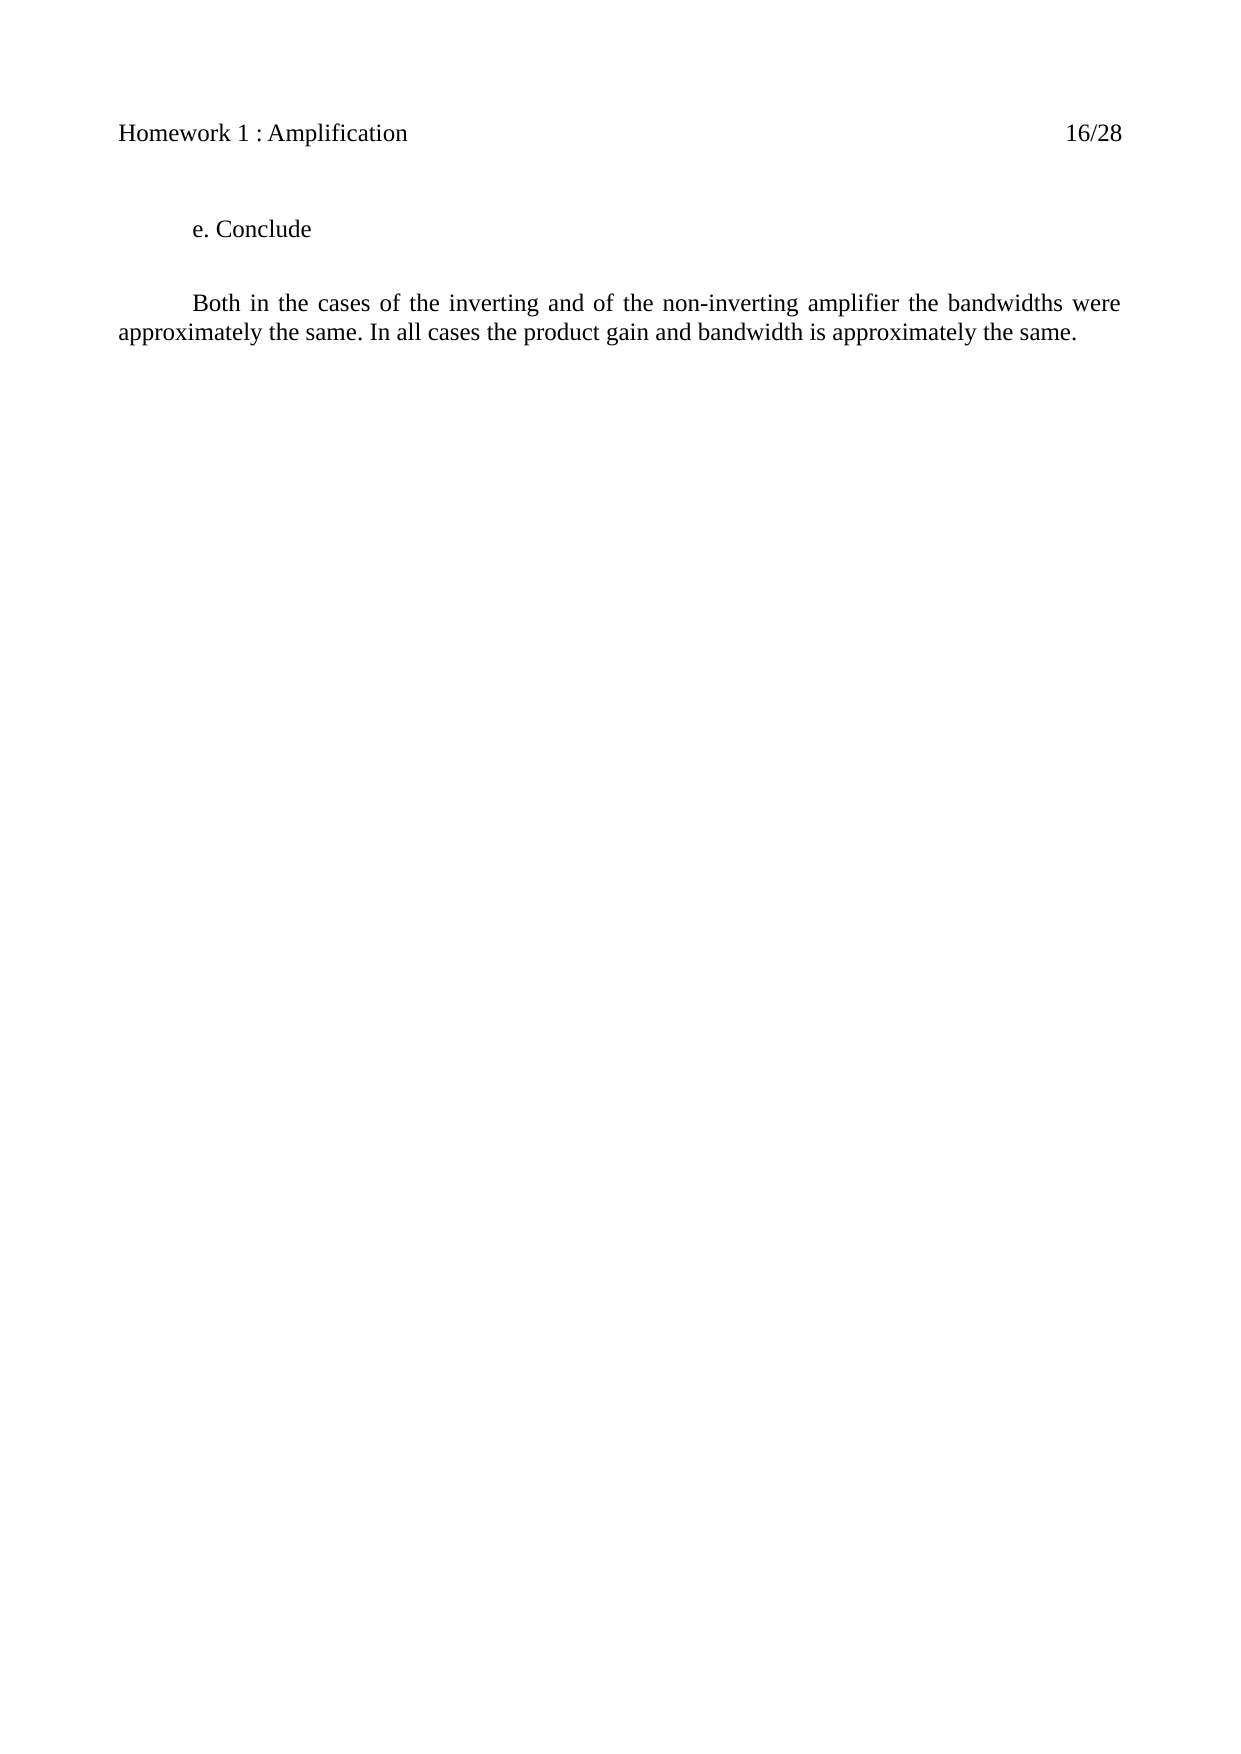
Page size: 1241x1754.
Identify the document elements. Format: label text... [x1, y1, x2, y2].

text e. Conclude [118, 214, 1122, 242]
text Both in the cases of the inverting and of the non-inverting amplifier the bandwidths were approximately the same. In all cases the product gain and bandwidth is approximately the same. [118, 288, 1122, 346]
